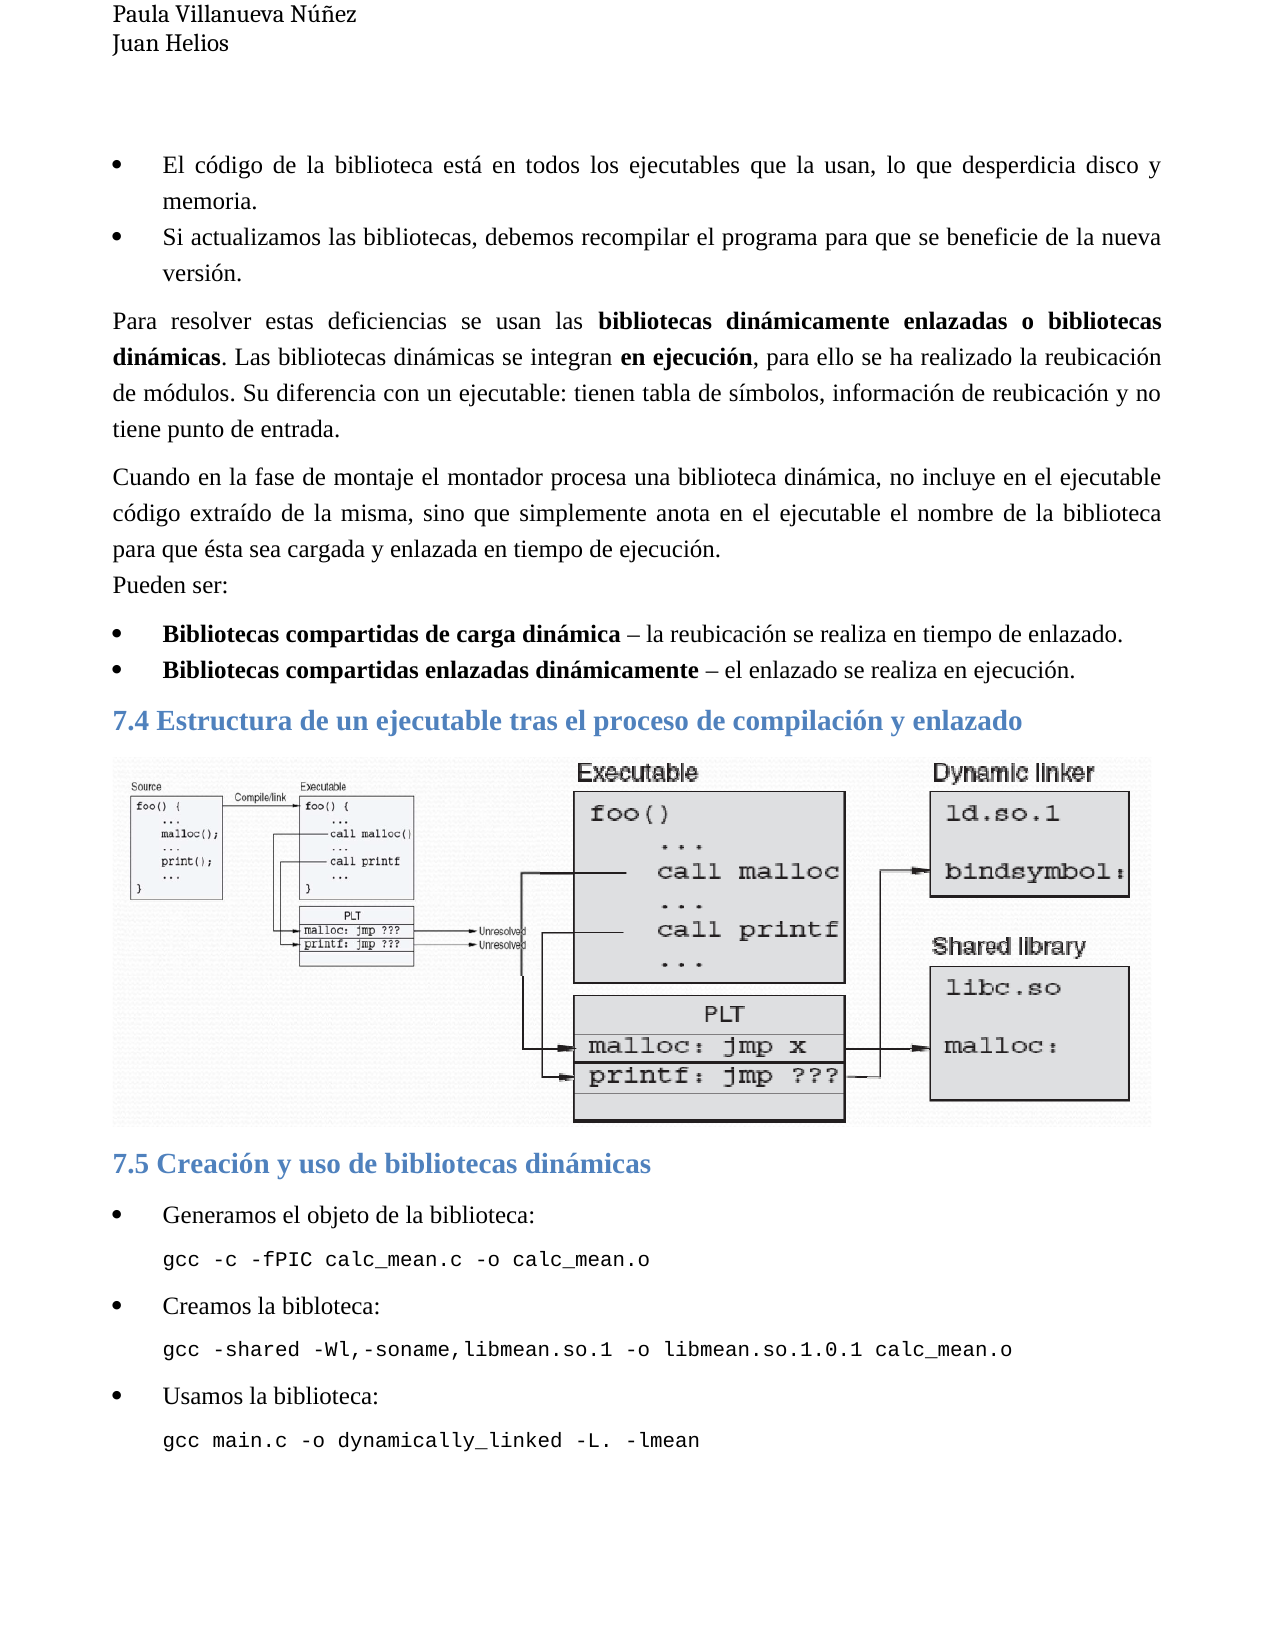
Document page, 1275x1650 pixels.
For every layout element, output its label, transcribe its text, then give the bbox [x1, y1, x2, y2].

subtitle 7.4 Estructura de un ejecutable tras el proceso de compilación y enlazado [112, 703, 1162, 737]
list Usamos la biblioteca: [112, 1381, 1162, 1410]
list gcc -shared -Wl,-soname,libmean.so.1 -o libmean.so.1.0.1 calc_mean.o [112, 1339, 1162, 1363]
picture [112, 757, 1152, 1127]
list Bibliotecas compartidas enlazadas dinámicamente – el enlazado se realiza en ejecución. [112, 655, 1162, 683]
text Para resolver estas deficiencias se usan las bibliotecas dinámicamente enlazadas o bibliotecas dinámicas. Las bibliotecas dinámicas se integran en ejecución, para ello se ha realizado la reubicación de módulos. Su diferencia con un ejecutable: tienen tabla de símbolos, información de reubicación y no tiene punto de entrada. [112, 306, 1162, 443]
list Generamos el objeto de la biblioteca: [112, 1200, 1162, 1229]
list El código de la biblioteca está en todos los ejecutables que la usan, lo que desperdicia disco y memoria. [112, 150, 1162, 215]
subtitle 7.5 Creación y uso de bibliotecas dinámicas [112, 1146, 1162, 1179]
list gcc main.c -o dynamically_linked -L. -lmean [112, 1429, 1162, 1453]
list Bibliotecas compartidas de carga dinámica – la reubicación se realiza en tiempo de enlazado. [112, 619, 1162, 647]
list Creamos la bibloteca: [112, 1291, 1162, 1319]
text Pueden ser: [112, 570, 1162, 599]
list gcc -c -fPIC calc_mean.c -o calc_mean.o [112, 1249, 1162, 1272]
list Si actualizamos las bibliotecas, debemos recompilar el programa para que se beneficie de la nueva versión. [112, 222, 1162, 287]
text Cuando en la fase de montaje el montador procesa una biblioteca dinámica, no incluye en el ejecutable código extraído de la misma, sino que simplemente anota en el ejecutable el nombre de la biblioteca para que ésta sea cargada y enlazada en tiempo de ejecución. [112, 462, 1162, 563]
